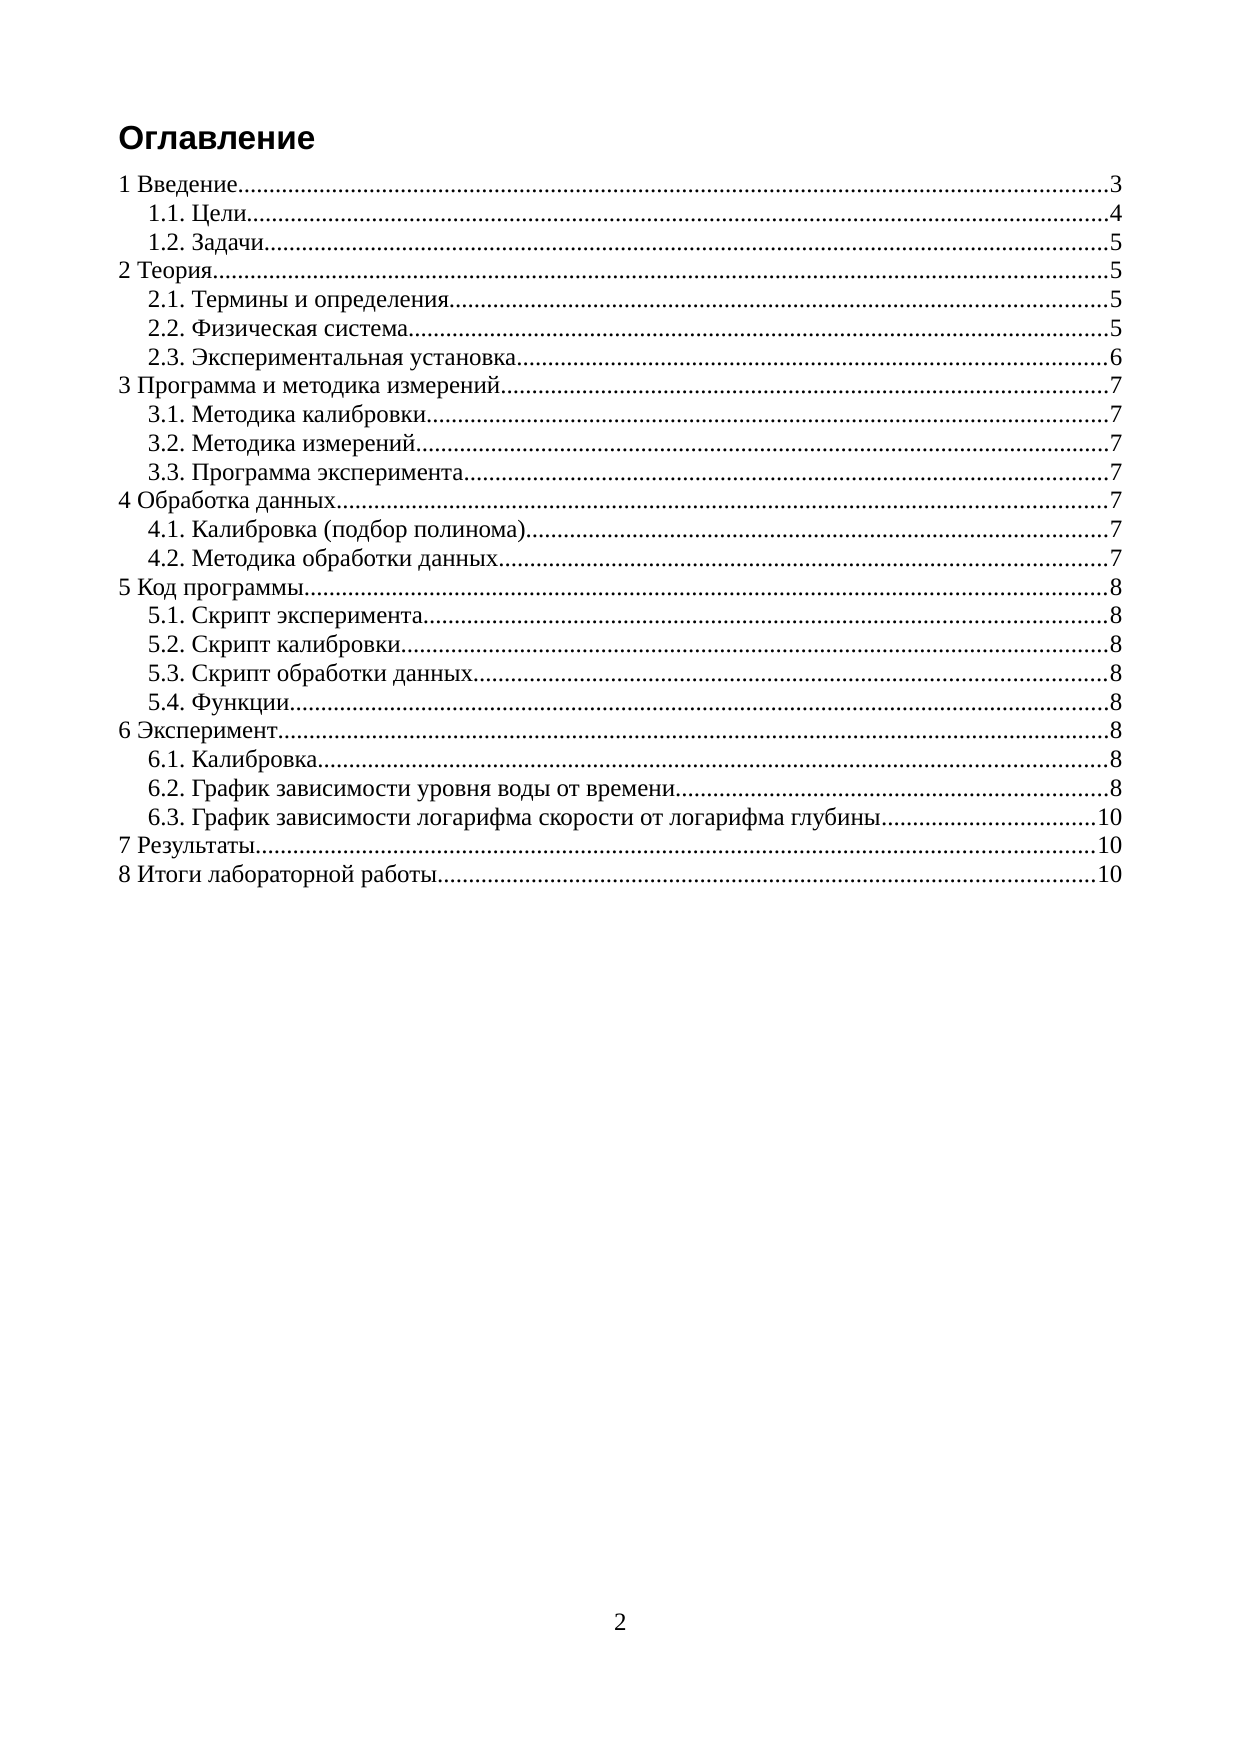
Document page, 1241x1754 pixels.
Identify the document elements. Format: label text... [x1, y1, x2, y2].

text 1.1. Цели 4 [148, 198, 1122, 227]
text 7 Результаты 10 [118, 830, 1122, 859]
text 2.3. Экспериментальная установка 6 [148, 342, 1122, 370]
text 3.1. Методика калибровки 7 [148, 399, 1122, 428]
text 6.2. График зависимости уровня воды от времени 8 [148, 773, 1122, 802]
text 5.3. Скрипт обработки данных 8 [148, 658, 1122, 687]
text 6.3. График зависимости логарифма скорости от логарифма глубины 10 [148, 802, 1122, 830]
text 1 Введение 3 [118, 169, 1122, 198]
text 8 Итоги лабораторной работы 10 [118, 859, 1122, 888]
text 2 Теория 5 [118, 255, 1122, 284]
text 5.4. Функции 8 [148, 687, 1122, 715]
text 2.2. Физическая система 5 [148, 313, 1122, 342]
subtitle Оглавление [118, 118, 1122, 157]
text 3.3. Программа эксперимента 7 [148, 457, 1122, 485]
text 2.1. Термины и определения 5 [148, 284, 1122, 313]
text 4.2. Методика обработки данных 7 [148, 543, 1122, 572]
text 4.1. Калибровка (подбор полинома) 7 [148, 514, 1122, 543]
text 1.2. Задачи 5 [148, 227, 1122, 255]
text 5.1. Скрипт эксперимента 8 [148, 600, 1122, 629]
text 5.2. Скрипт калибровки 8 [148, 629, 1122, 658]
text 6 Эксперимент 8 [118, 715, 1122, 744]
text 4 Обработка данных 7 [118, 485, 1122, 514]
text 5 Код программы 8 [118, 572, 1122, 600]
text 3.2. Методика измерений 7 [148, 428, 1122, 457]
text 3 Программа и методика измерений 7 [118, 370, 1122, 399]
text 6.1. Калибровка 8 [148, 744, 1122, 773]
